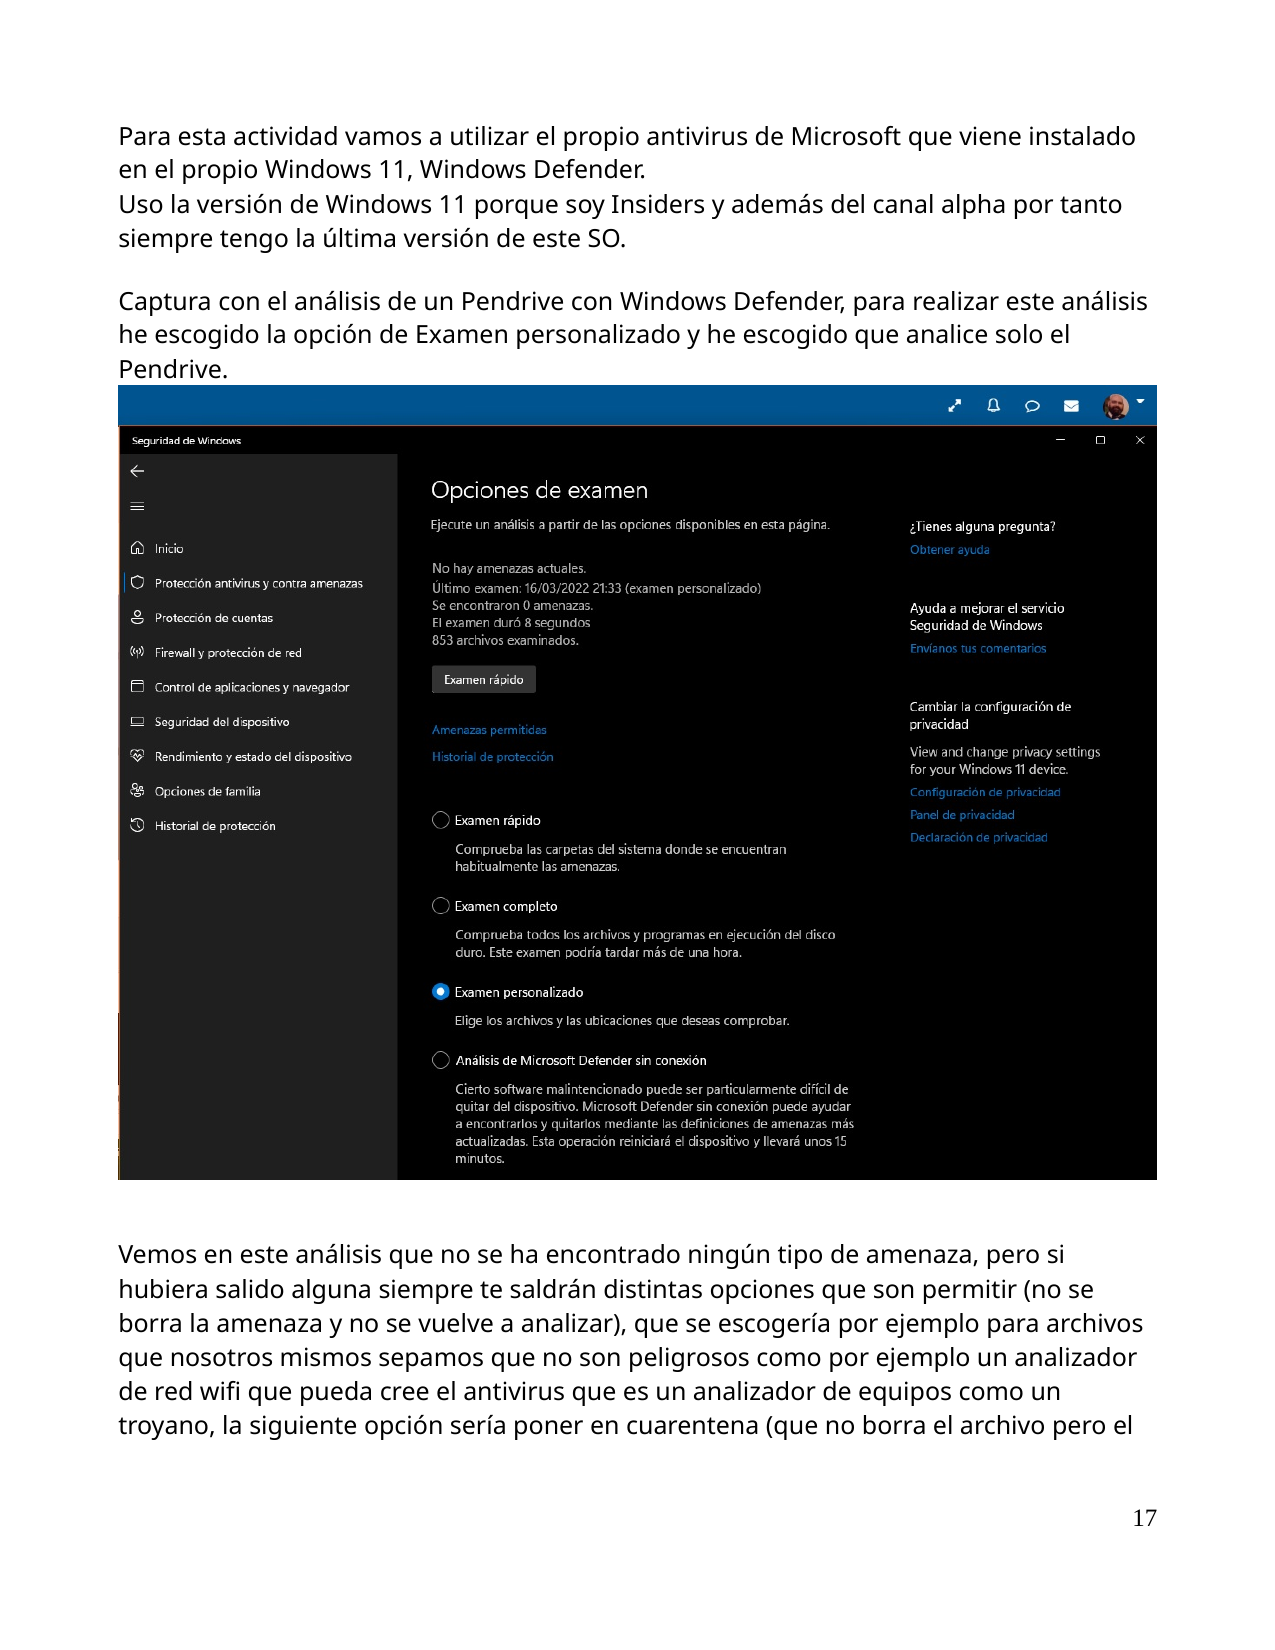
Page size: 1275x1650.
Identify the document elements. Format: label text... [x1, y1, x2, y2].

text Uso la versión de Windows 11 porque soy Insiders y además del canal alpha por tanto siempre tengo la última versión de este SO. [118, 186, 1157, 254]
picture [118, 385, 1157, 1180]
text Para esta actividad vamos a utilizar el propio antivirus de Microsoft que viene instalado en el propio Windows 11, Windows Defender. [118, 118, 1157, 186]
text Captura con el análisis de un Pendrive con Windows Defender, para realizar este análisis he escogido la opción de Examen personalizado y he escogido que analice solo el Pendrive. [118, 283, 1157, 385]
table_header [118, 1180, 1157, 1208]
text Vemos en este análisis que no se ha encontrado ningún tipo de amenaza, pero si hubiera salido alguna siempre te saldrán distintas opciones que son permitir (no se borra la amenaza y no se vuelve a analizar), que se escogería por ejemplo para archivos que nosotros mismos sepamos que no son peligrosos como por ejemplo un analizador de red wifi que pueda cree el antivirus que es un analizador de equipos como un troyano, la siguiente opción sería poner en cuarentena (que no borra el archivo pero el [118, 1237, 1157, 1442]
